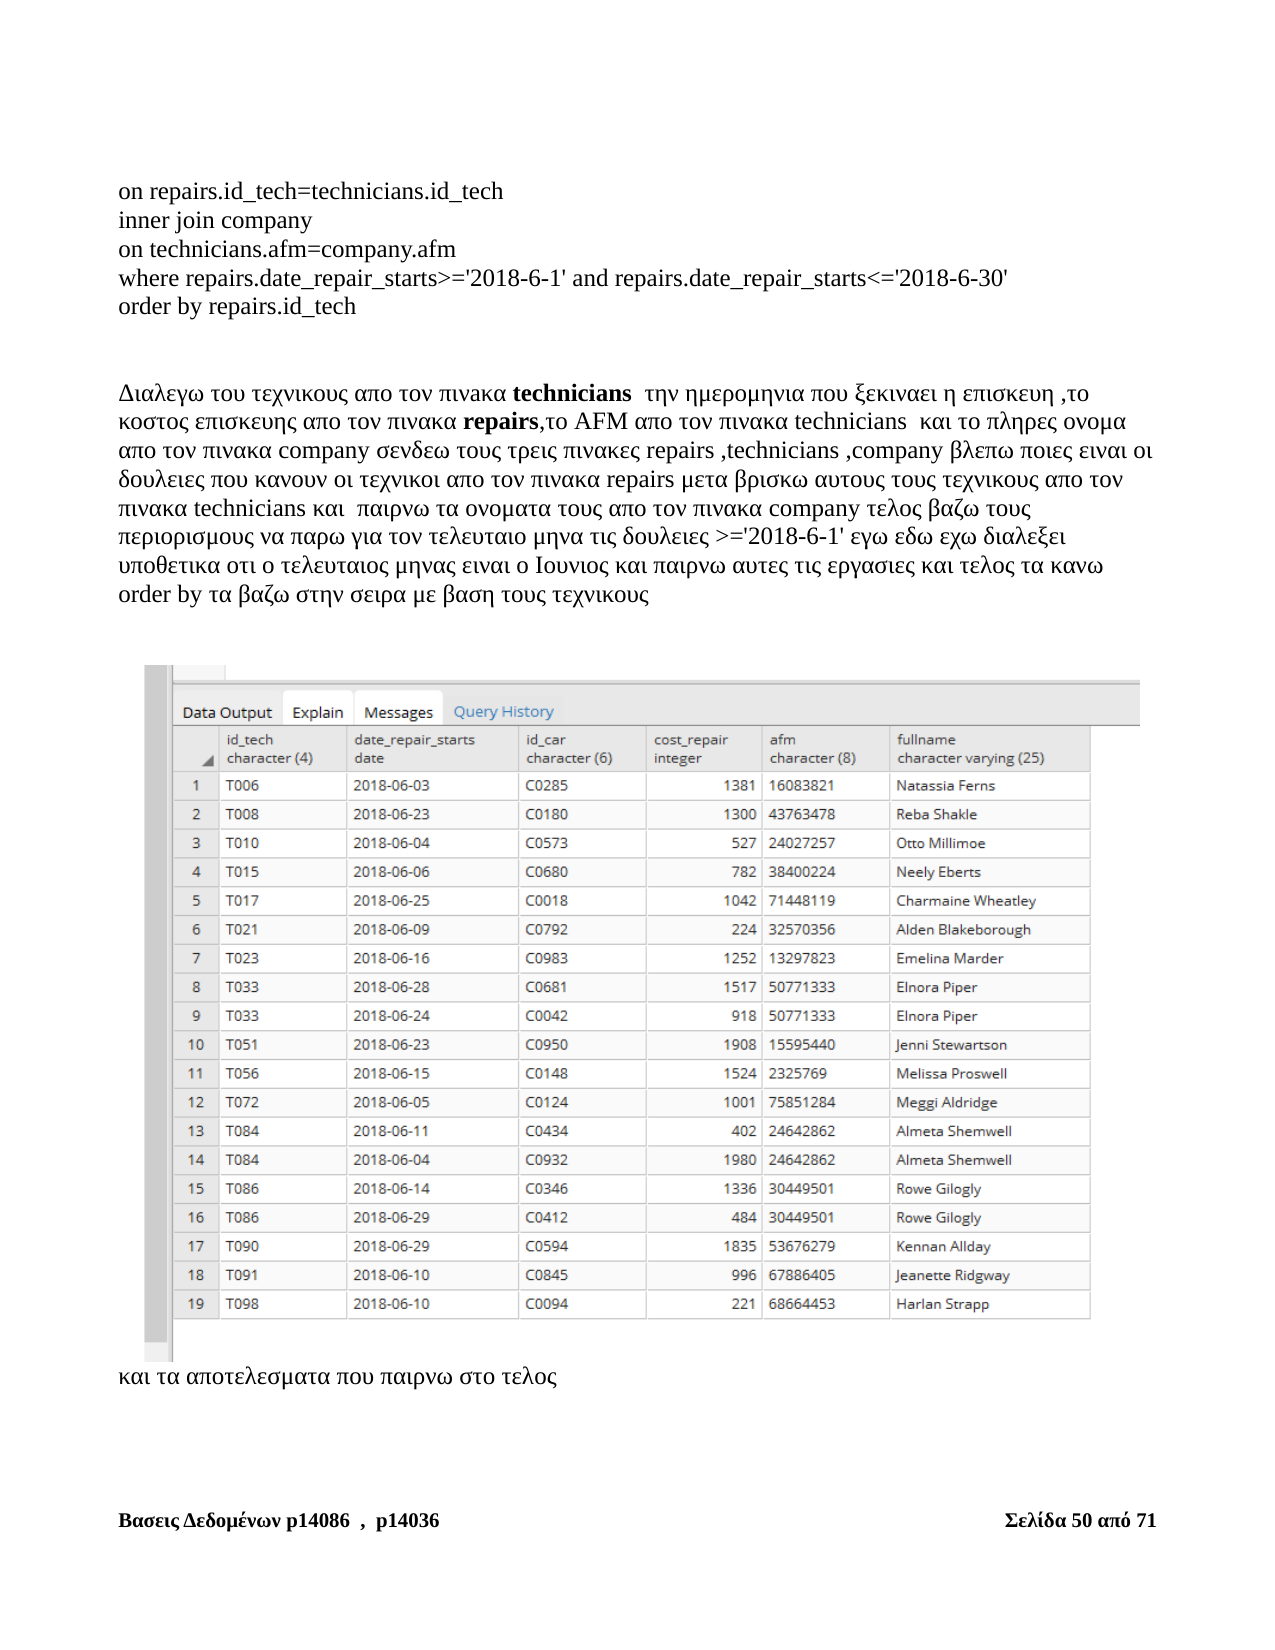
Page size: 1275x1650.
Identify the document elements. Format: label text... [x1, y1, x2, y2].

picture [135, 665, 1140, 1362]
text on repairs.id_tech=technicians.id_tech inner join company on technicians.afm=company.afm where repairs.date_repair_starts>='2018-6-1' and repairs.date_repair_starts<='2018-6-30' order by repairs.id_tech [118, 176, 1157, 349]
text και τα αποτελεσματα που παιρνω στο τελος [118, 665, 1157, 1390]
text Διαλεγω του τεχνικους απο τον πινaκα technicians την ημερομηνια που ξεκιναει η επισκευη ,το κοστος επισκευης απο τον πινακα repairs,το AFM απο τον πινακα technicians και το πληρες ονομα απο τον πινακα company σενδεω τους τρεις πινακες repairs ,technicians ,company βλεπω ποιες ειναι οι δουλειες που κανουν οι τεχνικοι απο τον πινακα repairs μετα βρισκω αυτους τους τεχνικους απο τον πινακα technicians και παιρνω τα ονοματα τους απο τον πινακα company τελος βαζω τους περιορισμους να παρω για τον τελευταιο μηνα τις δουλειες >='2018-6-1' εγω εδω εχω διαλεξει υποθετικα οτι ο τελευταιος μηνας ειναι ο Ιουνιος και παιρνω αυτες τις εργασιες και τελος τα κανω order by τα βαζω στην σειρα με βαση τους τεχνικους [118, 378, 1157, 608]
